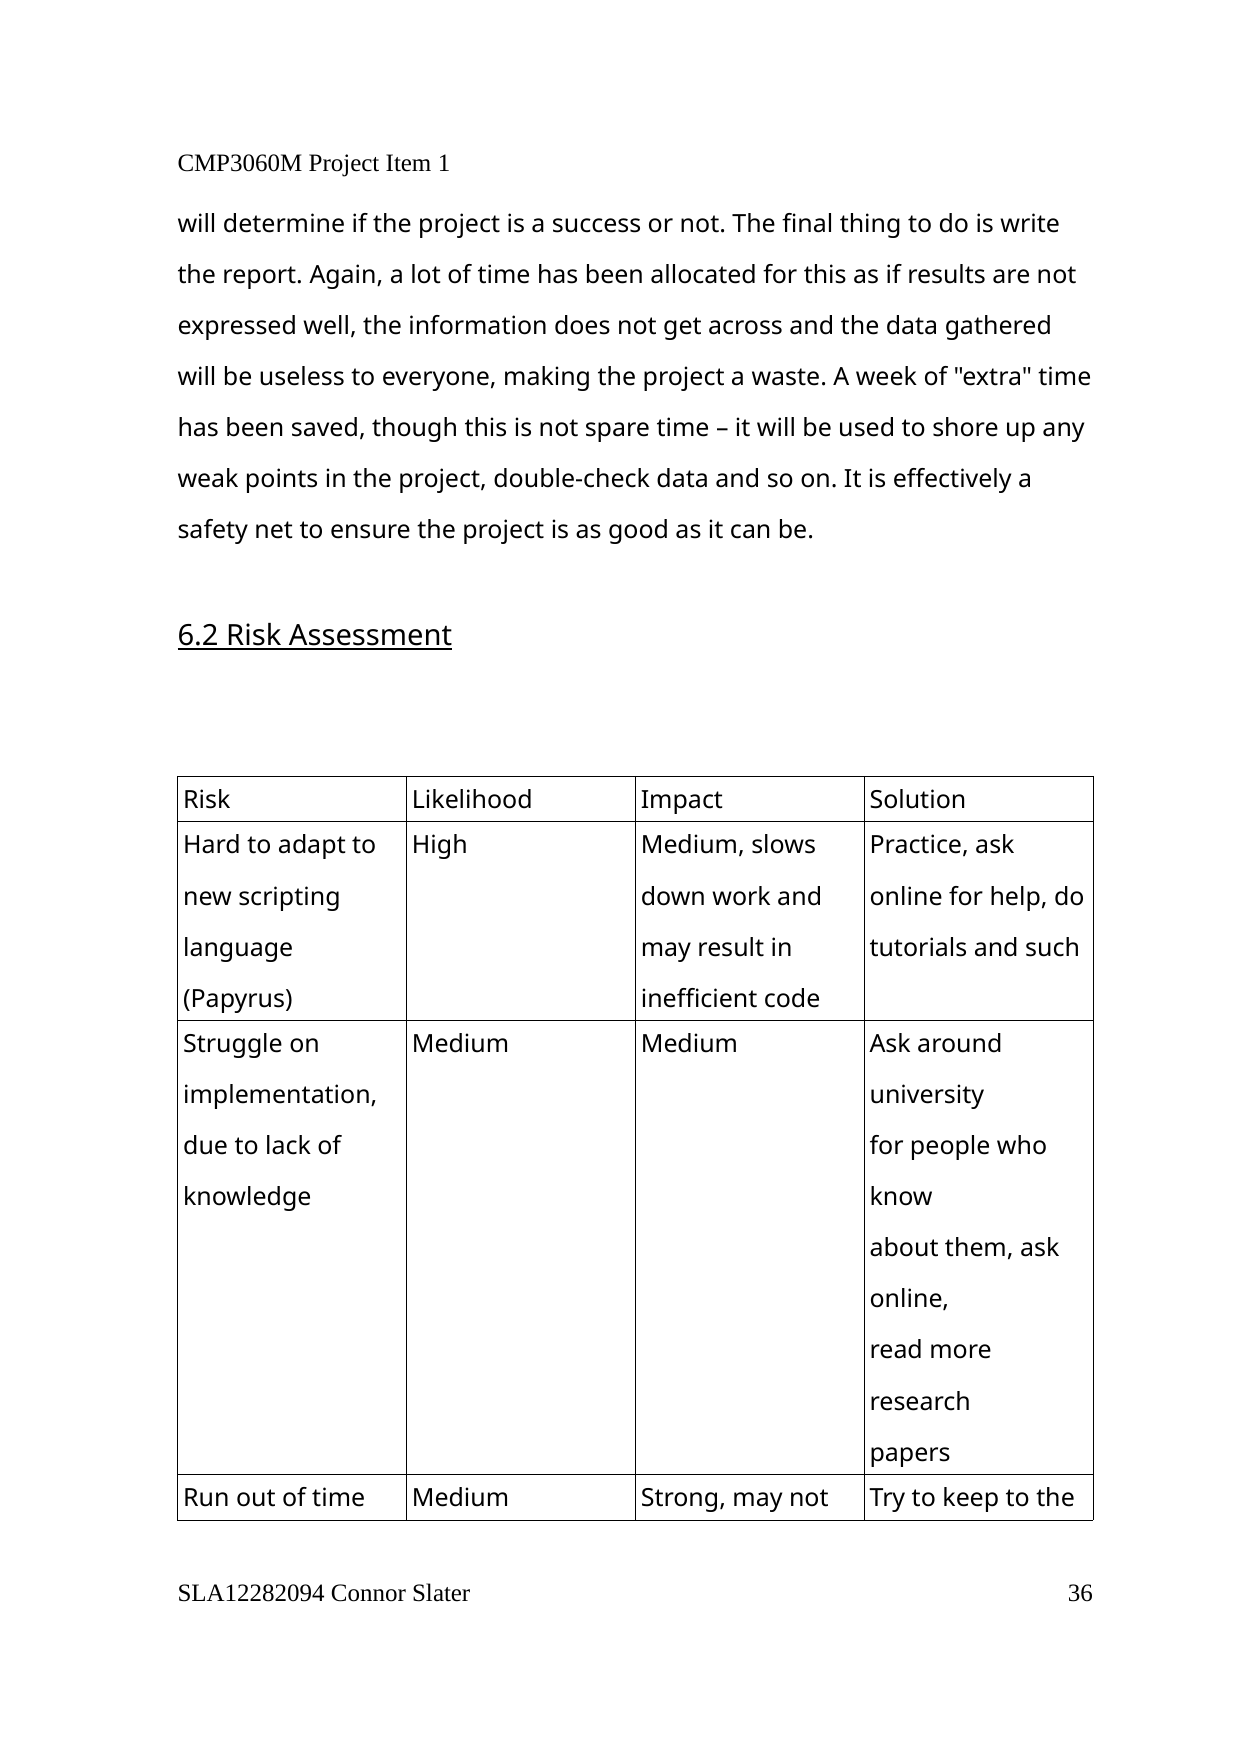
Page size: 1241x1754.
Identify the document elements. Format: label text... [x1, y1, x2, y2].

table_cell Strong, may not [636, 1475, 864, 1520]
table_cell Medium [407, 1475, 635, 1520]
table_header Impact [636, 777, 864, 821]
table_cell Run out of time [178, 1475, 406, 1520]
text will determine if the project is a success or not. The final thing to do is write the report. Again, a lot of time has been allocated for this as if results are not expressed well, the information does not get across and the data gathered will be useless to everyone, making the project a waste. A week of "extra" time has been saved, though this is not spare time – it will be used to shore up any weak points in the project, double-check data and so on. It is effectively a safety net to ensure the project is as good as it can be. [177, 206, 1093, 546]
table_cell Practice, ask online for help, do tutorials and such [865, 822, 1093, 1020]
table_cell Try to keep to the [865, 1475, 1093, 1520]
table_cell Medium [636, 1021, 864, 1474]
table_header Solution [865, 777, 1093, 821]
text 6.2 Risk Assessment [177, 614, 1093, 654]
table_cell Medium, slows down work and may result in inefficient code [636, 822, 864, 1020]
table_header Risk [178, 777, 406, 821]
table_cell Medium [407, 1021, 635, 1474]
table_cell Ask around university for people who know about them, ask online, read more research papers [865, 1021, 1093, 1474]
table_cell Struggle on implementation, due to lack of knowledge [178, 1021, 406, 1474]
table_header Likelihood [407, 777, 635, 821]
table_cell Hard to adapt to new scripting language (Papyrus) [178, 822, 406, 1020]
table_cell High [407, 822, 635, 1020]
